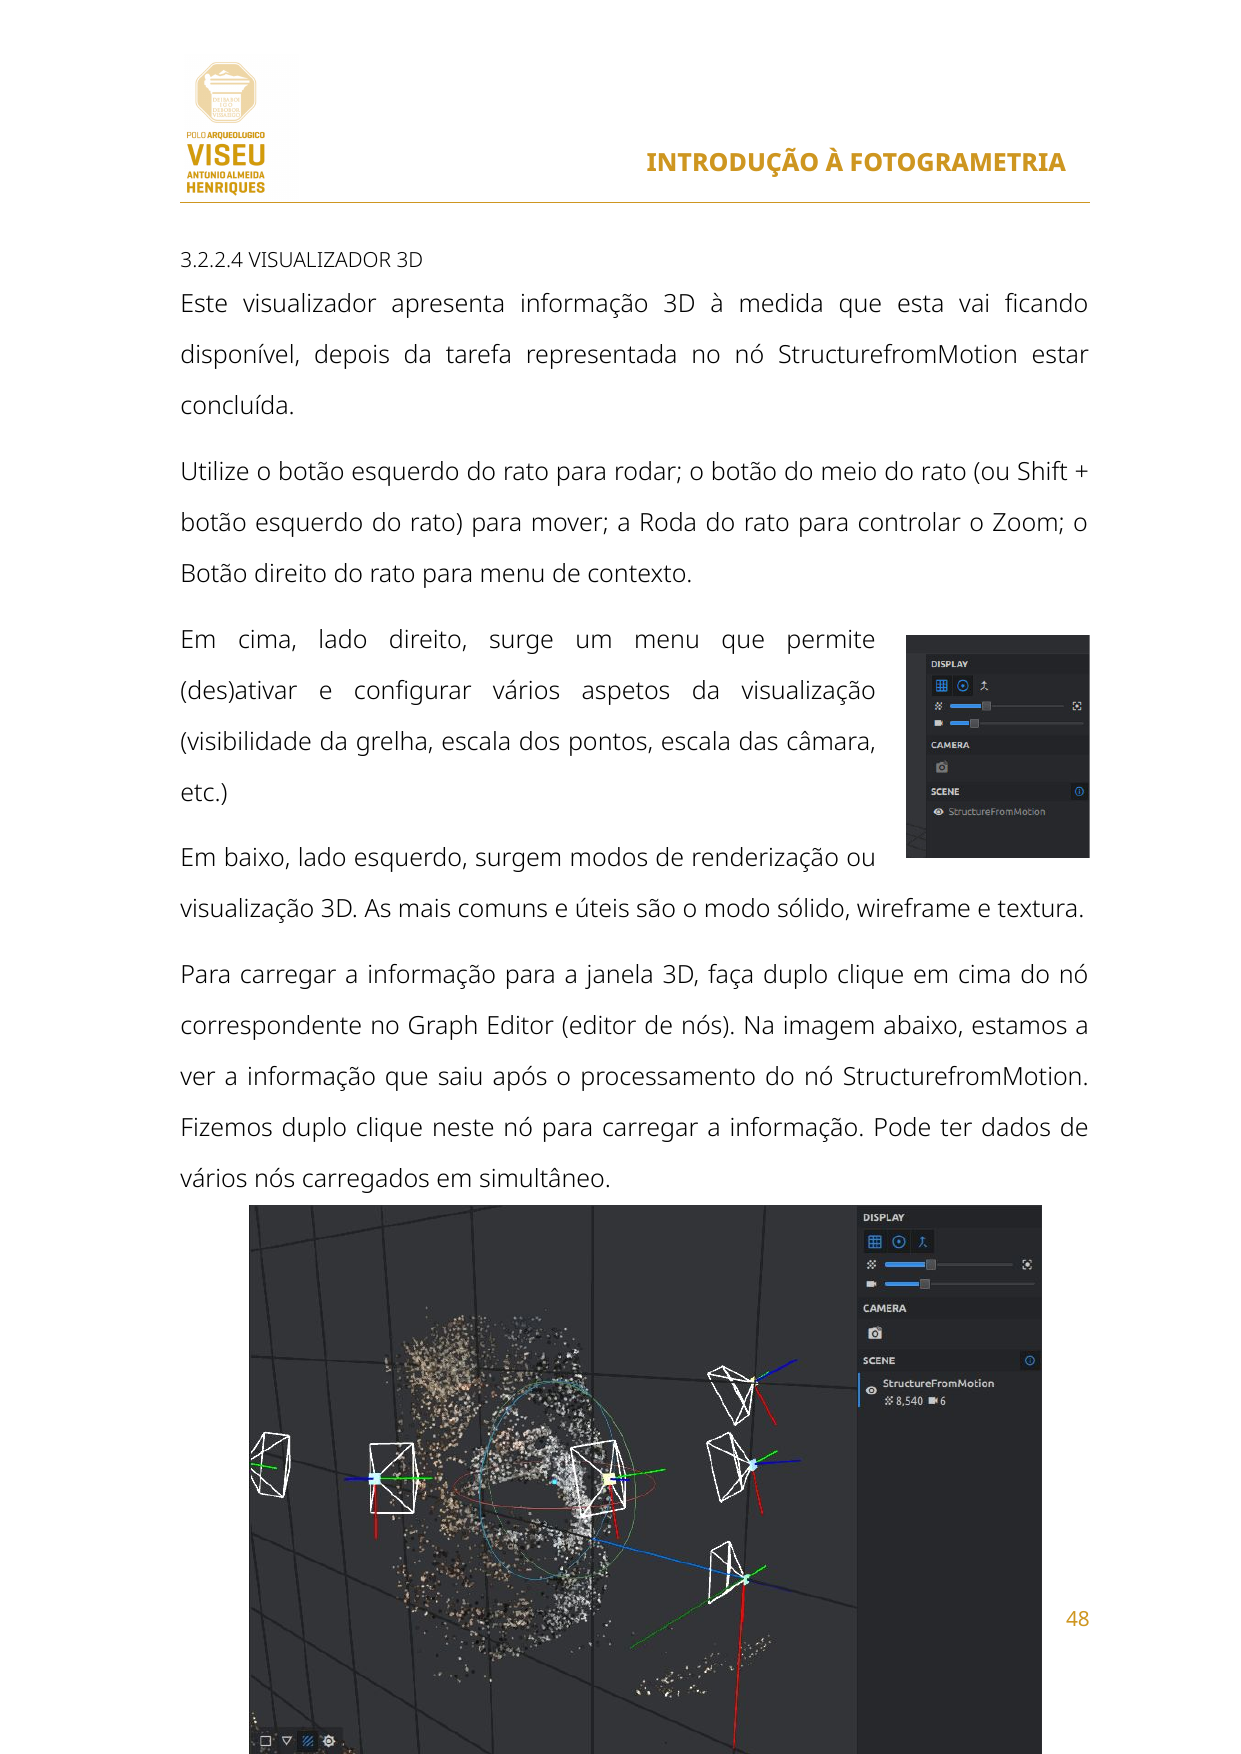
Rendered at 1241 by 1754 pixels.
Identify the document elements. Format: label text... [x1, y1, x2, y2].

text Em cima, lado direito, surge um menu que permite (des)ativar e configurar vários aspetos da visualização (visibilidade da grelha, escala dos pontos, escala das câmara, etc.) [180, 621, 1090, 808]
text Este visualizador apresenta informação 3D à medida que esta vai ficando disponível, depois da tarefa representada no nó StructurefromMotion estar concluída. [180, 286, 1090, 422]
picture [906, 635, 1090, 858]
text Utilize o botão esquerdo do rato para rodar; o botão do meio do rato (ou Shift + botão esquerdo do rato) para mover; a Roda do rato para controlar o Zoom; o Botão direito do rato para menu de contexto. [180, 453, 1090, 590]
picture [184, 54, 300, 202]
text Em baixo, lado esquerdo, surgem modos de renderização ou visualização 3D. As mais comuns e úteis são o modo sólido, wireframe e textura. [180, 840, 1090, 925]
text Para carregar a informação para a janela 3D, faça duplo clique em cima do nó correspondente no Graph Editor (editor de nós). Na imagem abaixo, estamos a ver a informação que saiu após o processamento do nó StructurefromMotion. Fizemos duplo clique neste nó para carregar a informação. Pode ter dados de vários nós carregados em simultâneo. [180, 957, 1090, 1195]
subtitle 3.2.2.4 Visualizador 3D [180, 245, 1090, 273]
picture [249, 1205, 1042, 1754]
